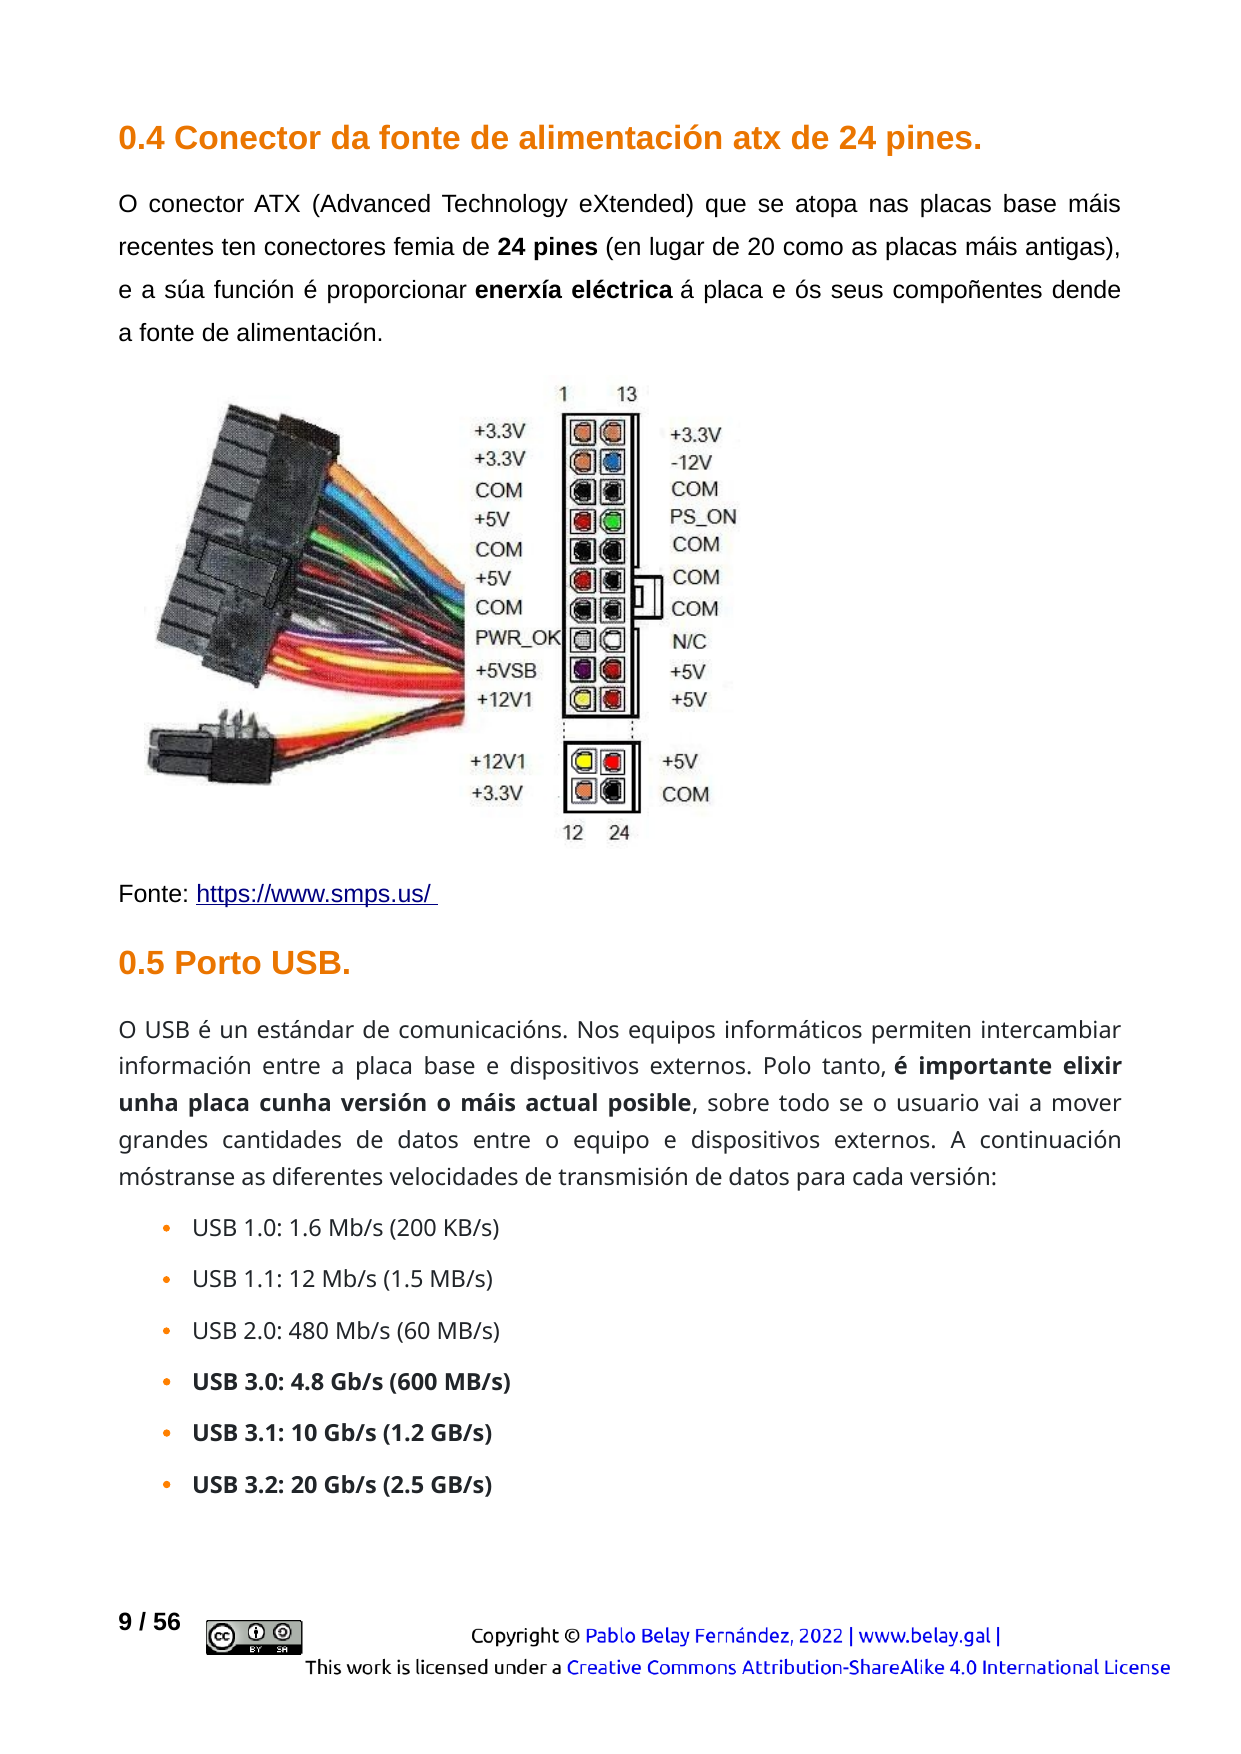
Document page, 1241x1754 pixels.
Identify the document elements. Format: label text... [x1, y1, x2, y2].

list USB 1.1: 12 Mb/s (1.5 MB/s) [162, 1263, 1122, 1295]
subtitle 0.4 Conector da fonte de alimentación atx de 24 pines. [118, 118, 1122, 157]
list USB 3.1: 10 Gb/s (1.2 GB/s) [162, 1417, 1122, 1449]
text O USB é un estándar de comunicacións. Nos equipos informáticos permiten intercambiar información entre a placa base e dispositivos externos. Polo tanto, é importante elixir unha placa cunha versión o máis actual posible, sobre todo se o usuario vai a mover grandes cantidades de datos entre o equipo e dispositivos externos. A continuación móstranse as diferentes velocidades de transmisión de datos para cada versión: [118, 1013, 1122, 1192]
list USB 3.2: 20 Gb/s (2.5 GB/s) [162, 1468, 1122, 1500]
picture [144, 375, 741, 849]
list USB 3.0: 4.8 Gb/s (600 MB/s) [162, 1365, 1122, 1397]
list USB 1.0: 1.6 Mb/s (200 KB/s) [162, 1211, 1122, 1243]
text Fonte: https://www.smps.us/ [118, 878, 1122, 907]
picture [200, 1604, 1205, 1690]
text O conector ATX (Advanced Technology eXtended) que se atopa nas placas base máis recentes ten conectores femia de 24 pines (en lugar de 20 como as placas máis antigas), e a súa función é proporcionar enerxía eléctrica á placa e ós seus compoñentes dende a fonte de alimentación. [118, 188, 1122, 347]
subtitle 0.5 Porto USB. [118, 942, 1122, 981]
list USB 2.0: 480 Mb/s (60 MB/s) [162, 1314, 1122, 1346]
